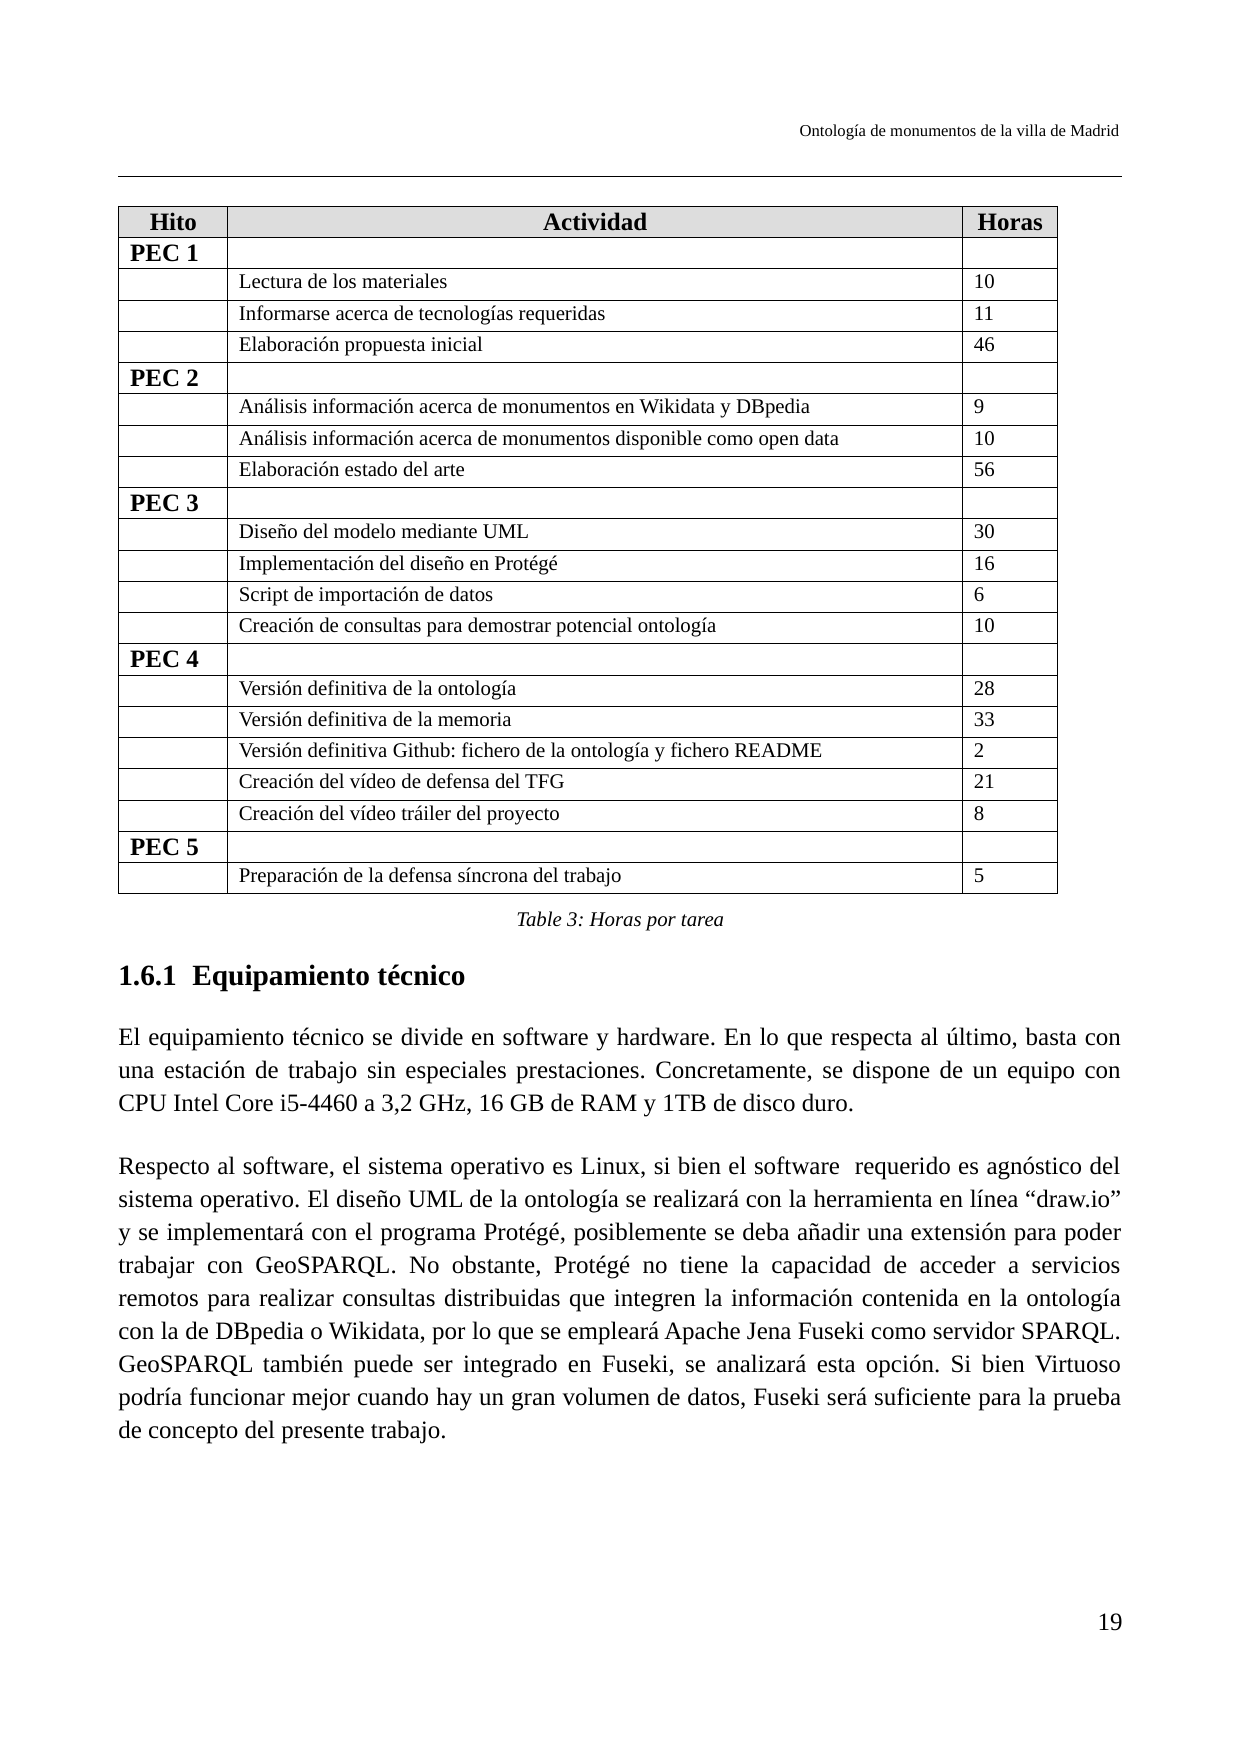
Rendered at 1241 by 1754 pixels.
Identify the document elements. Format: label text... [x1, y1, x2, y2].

table_cell [119, 519, 227, 549]
table_cell [963, 832, 1057, 862]
table_cell Script de importación de datos [228, 582, 962, 612]
table_cell Implementación del diseño en Protégé [228, 551, 962, 581]
table_cell [119, 707, 227, 737]
table_cell Versión definitiva de la memoria [228, 707, 962, 737]
table_cell Lectura de los materiales [228, 269, 962, 299]
text Respecto al software, el sistema operativo es Linux, si bien el software requerido es agnóstico del sistema operativo. El diseño UML de la ontología se realizará con la herramienta en línea “draw.io” y se implementará con el programa Protégé, posiblemente se deba añadir una extensión para poder trabajar con GeoSPARQL. No obstante, Protégé no tiene la capacidad de acceder a servicios remotos para realizar consultas distribuidas que integren la información contenida en la ontología con la de DBpedia o Wikidata, por lo que se empleará Apache Jena Fuseki como servidor SPARQL. GeoSPARQL también puede ser integrado en Fuseki, se analizará esta opción. Si bien Virtuoso podría funcionar mejor cuando hay un gran volumen de datos, Fuseki será suficiente para la prueba de concepto del presente trabajo. [118, 1151, 1122, 1444]
table_cell Análisis información acerca de monumentos disponible como open data [228, 426, 962, 456]
table_cell Creación del vídeo tráiler del proyecto [228, 801, 962, 831]
table_cell 10 [963, 613, 1057, 643]
table_cell 9 [963, 394, 1057, 424]
table_cell [228, 488, 962, 518]
table_cell 33 [963, 707, 1057, 737]
table_cell [119, 457, 227, 487]
table_cell Versión definitiva Github: fichero de la ontología y fichero README [228, 738, 962, 768]
table_cell Creación del vídeo de defensa del TFG [228, 769, 962, 799]
table_cell [119, 582, 227, 612]
text El equipamiento técnico se divide en software y hardware. En lo que respecta al último, basta con una estación de trabajo sin especiales prestaciones. Concretamente, se dispone de un equipo con CPU Intel Core i5-4460 a 3,2 GHz, 16 GB de RAM y 1TB de disco duro. [118, 1022, 1122, 1117]
table_cell Diseño del modelo mediante UML [228, 519, 962, 549]
table_cell PEC 2 [119, 363, 227, 393]
table_cell [119, 551, 227, 581]
subtitle Equipamiento técnico [118, 958, 1122, 992]
table_cell 30 [963, 519, 1057, 549]
table_cell 10 [963, 269, 1057, 299]
table_cell [119, 426, 227, 456]
table_cell Preparación de la defensa síncrona del trabajo [228, 863, 962, 893]
table_cell [119, 301, 227, 331]
table_cell 16 [963, 551, 1057, 581]
table_cell Informarse acerca de tecnologías requeridas [228, 301, 962, 331]
text Table 3: Horas por tarea [118, 907, 1122, 931]
table_cell [119, 863, 227, 893]
table_cell Creación de consultas para demostrar potencial ontología [228, 613, 962, 643]
table_cell [119, 269, 227, 299]
table_cell PEC 4 [119, 644, 227, 674]
table_cell 10 [963, 426, 1057, 456]
table_cell Versión definitiva de la ontología [228, 676, 962, 706]
table_cell [119, 613, 227, 643]
table_header Hito [119, 207, 227, 237]
table_cell PEC 3 [119, 488, 227, 518]
table_cell 8 [963, 801, 1057, 831]
table_cell [228, 832, 962, 862]
table_cell [228, 238, 962, 268]
table_cell [119, 676, 227, 706]
table_cell [228, 644, 962, 674]
table_cell Elaboración propuesta inicial [228, 332, 962, 362]
table_cell Elaboración estado del arte [228, 457, 962, 487]
table_cell 6 [963, 582, 1057, 612]
table_cell 56 [963, 457, 1057, 487]
table_cell 46 [963, 332, 1057, 362]
table_cell 2 [963, 738, 1057, 768]
table_cell 5 [963, 863, 1057, 893]
table_cell PEC 1 [119, 238, 227, 268]
table_cell 28 [963, 676, 1057, 706]
table_cell 21 [963, 769, 1057, 799]
table_cell [228, 363, 962, 393]
table_cell [119, 738, 227, 768]
table_cell [963, 488, 1057, 518]
table_cell [963, 238, 1057, 268]
table_cell [119, 394, 227, 424]
table_cell [119, 801, 227, 831]
table_header Actividad [228, 207, 962, 237]
table_cell 11 [963, 301, 1057, 331]
table_cell [119, 769, 227, 799]
table_cell Análisis información acerca de monumentos en Wikidata y DBpedia [228, 394, 962, 424]
table_cell [963, 644, 1057, 674]
table_cell [963, 363, 1057, 393]
table_header Horas [963, 207, 1057, 237]
table_cell [119, 332, 227, 362]
table_cell PEC 5 [119, 832, 227, 862]
